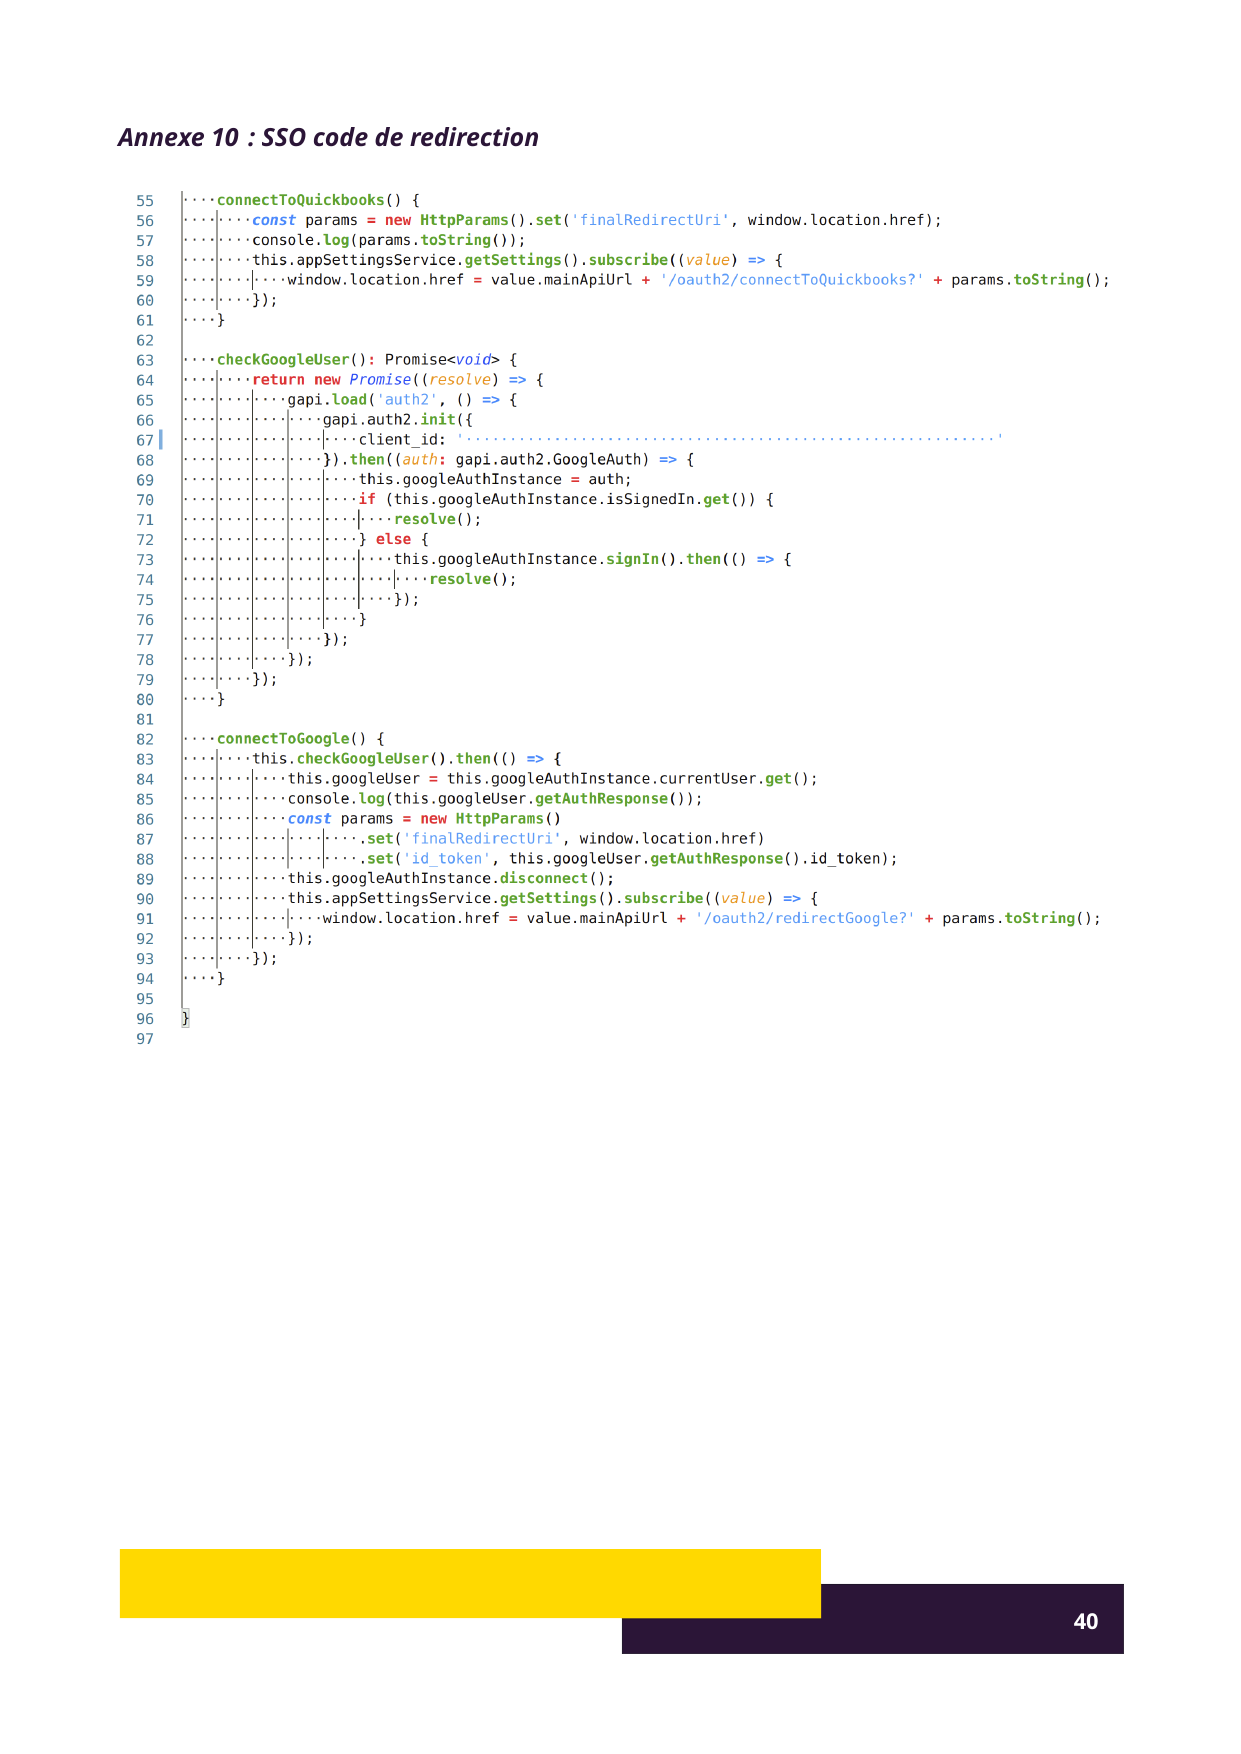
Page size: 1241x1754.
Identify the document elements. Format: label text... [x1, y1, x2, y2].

picture [119, 1549, 1124, 1654]
subtitle Annexe 10 : SSO code de redirection [118, 118, 1122, 153]
picture [118, 191, 1123, 1051]
